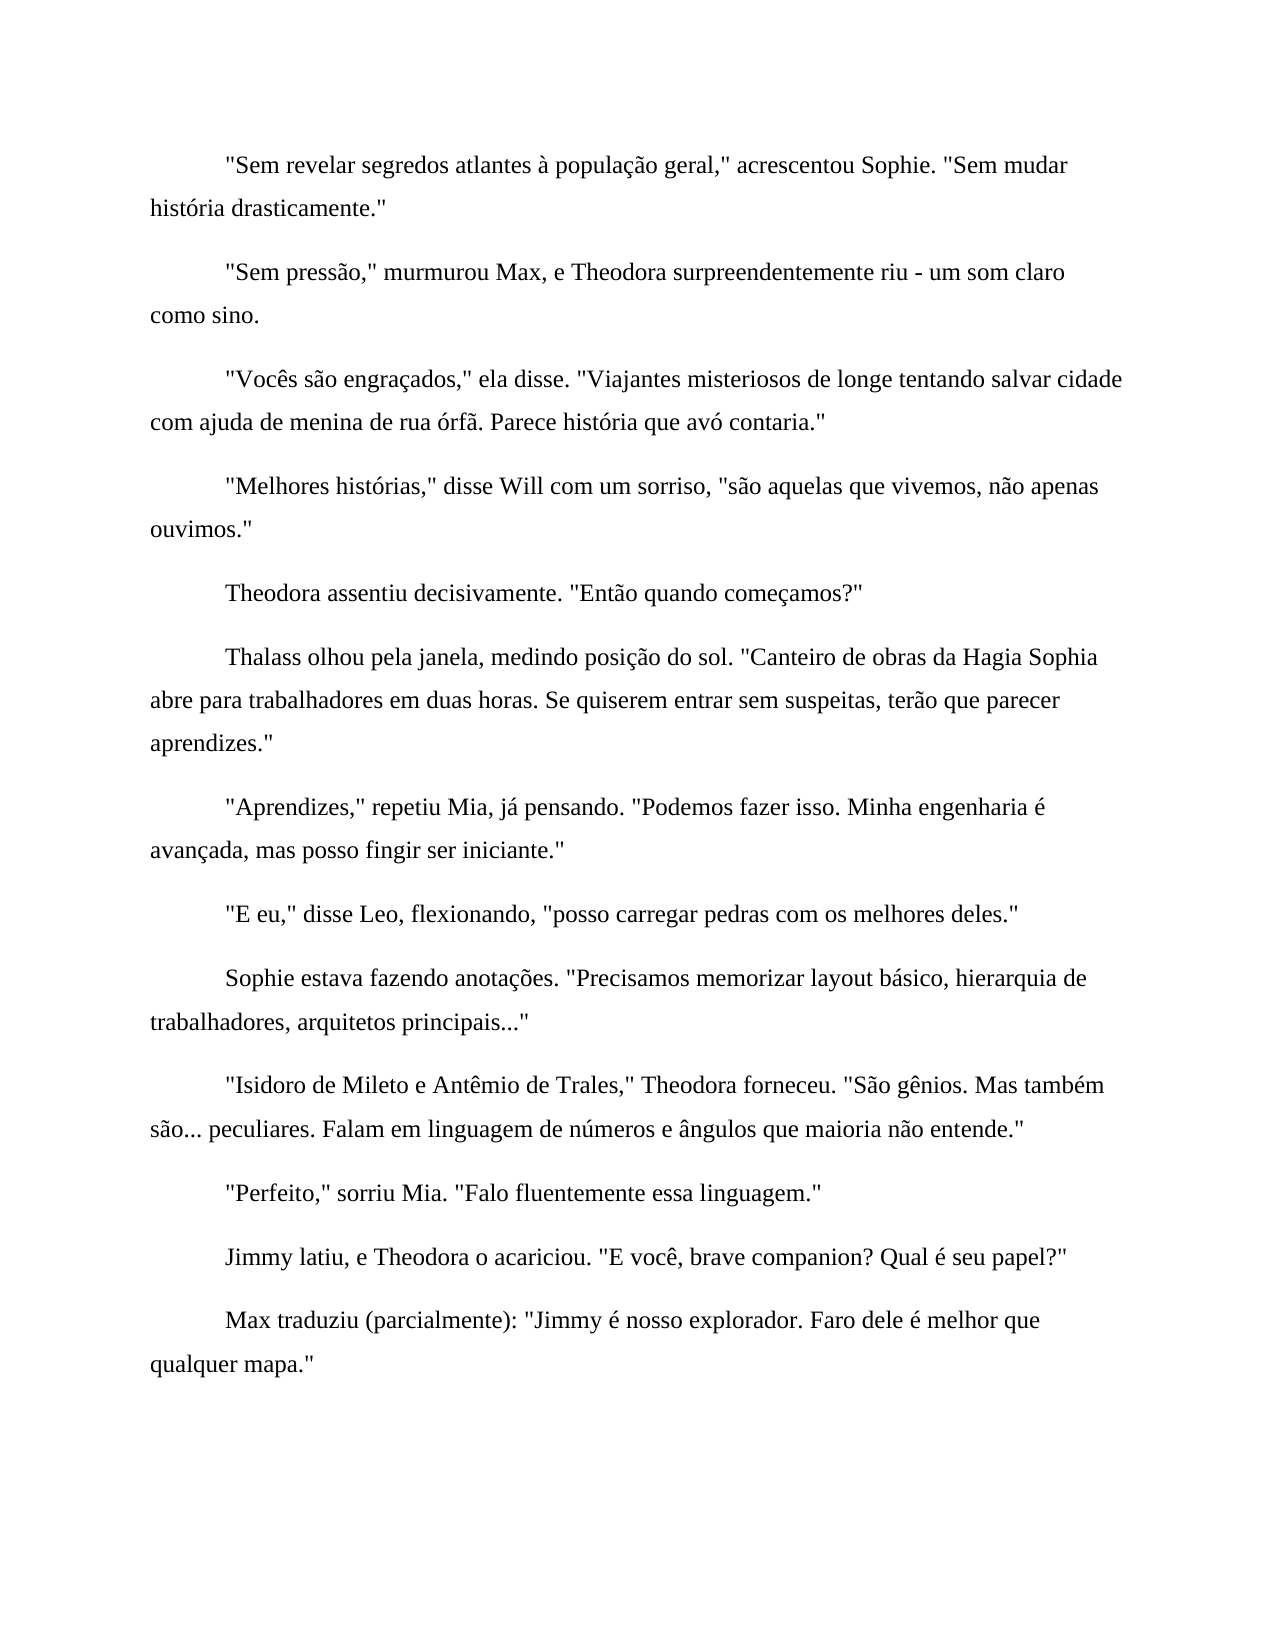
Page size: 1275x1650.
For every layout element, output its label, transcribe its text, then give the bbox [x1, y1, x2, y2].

text "Melhores histórias," disse Will com um sorriso, "são aquelas que vivemos, não apenas ouvimos." [150, 471, 1125, 543]
text "E eu," disse Leo, flexionando, "posso carregar pedras com os melhores deles." [150, 899, 1125, 928]
text "Sem pressão," murmurou Max, e Theodora surpreendentemente riu - um som claro como sino. [150, 257, 1125, 329]
text Jimmy latiu, e Theodora o acariciou. "E você, brave companion? Qual é seu papel?" [150, 1242, 1125, 1270]
text "Aprendizes," repetiu Mia, já pensando. "Podemos fazer isso. Minha engenharia é avançada, mas posso fingir ser iniciante." [150, 792, 1125, 864]
text Thalass olhou pela janela, medindo posição do sol. "Canteiro de obras da Hagia Sophia abre para trabalhadores em duas horas. Se quiserem entrar sem suspeitas, terão que parecer aprendizes." [150, 642, 1125, 757]
text Theodora assentiu decisivamente. "Então quando começamos?" [150, 578, 1125, 607]
text "Isidoro de Mileto e Antêmio de Trales," Theodora forneceu. "São gênios. Mas também são... peculiares. Falam em linguagem de números e ângulos que maioria não entende." [150, 1071, 1125, 1142]
text "Perfeito," sorriu Mia. "Falo fluentemente essa linguagem." [150, 1178, 1125, 1206]
text Max traduziu (parcialmente): "Jimmy é nosso explorador. Faro dele é melhor que qualquer mapa." [150, 1306, 1125, 1377]
text "Vocês são engraçados," ela disse. "Viajantes misteriosos de longe tentando salvar cidade com ajuda de menina de rua órfã. Parece história que avó contaria." [150, 364, 1125, 436]
text Sophie estava fazendo anotações. "Precisamos memorizar layout básico, hierarquia de trabalhadores, arquitetos principais..." [150, 963, 1125, 1035]
text "Sem revelar segredos atlantes à população geral," acrescentou Sophie. "Sem mudar história drasticamente." [150, 150, 1125, 222]
